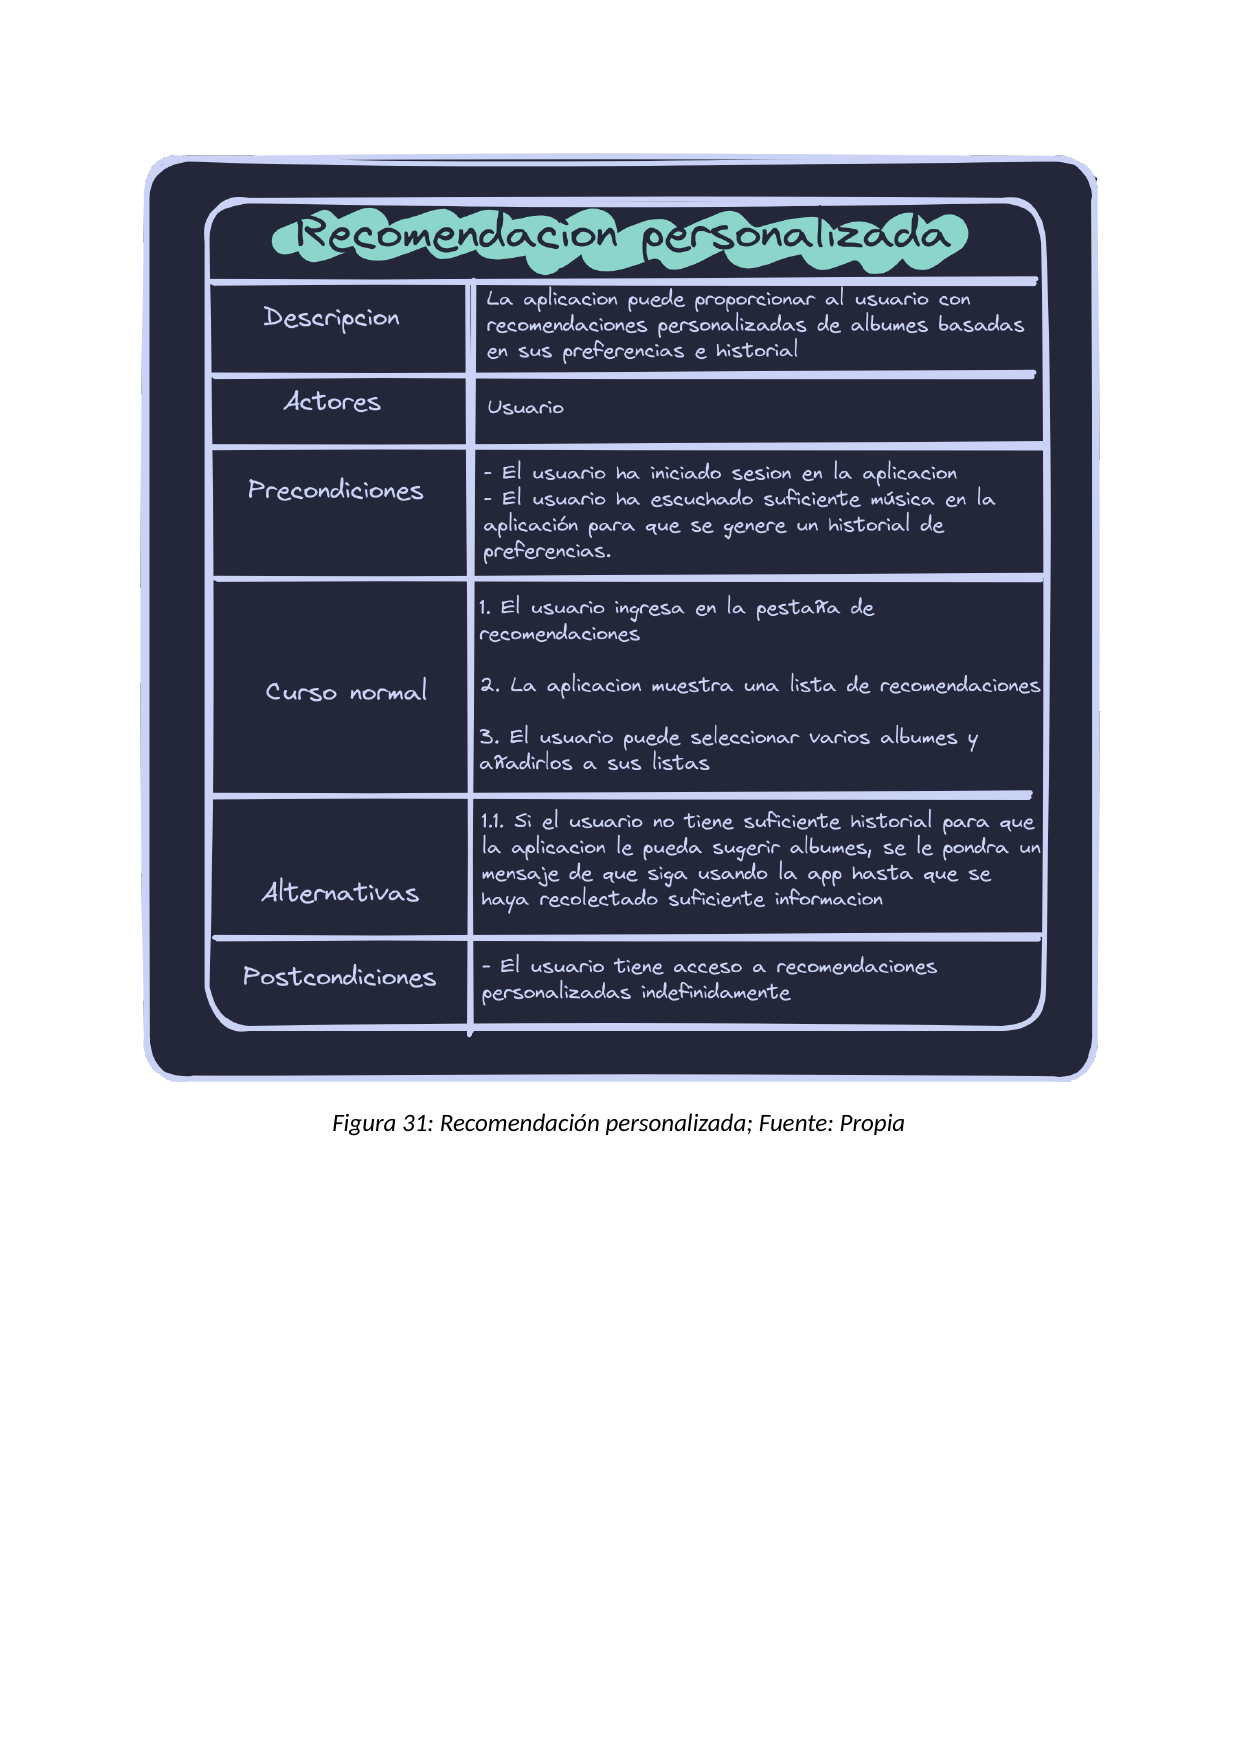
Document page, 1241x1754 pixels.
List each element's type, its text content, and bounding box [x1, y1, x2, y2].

text Figura 31: Recomendación personalizada; Fuente: Propia [118, 1107, 1122, 1137]
picture [118, 130, 1123, 1107]
